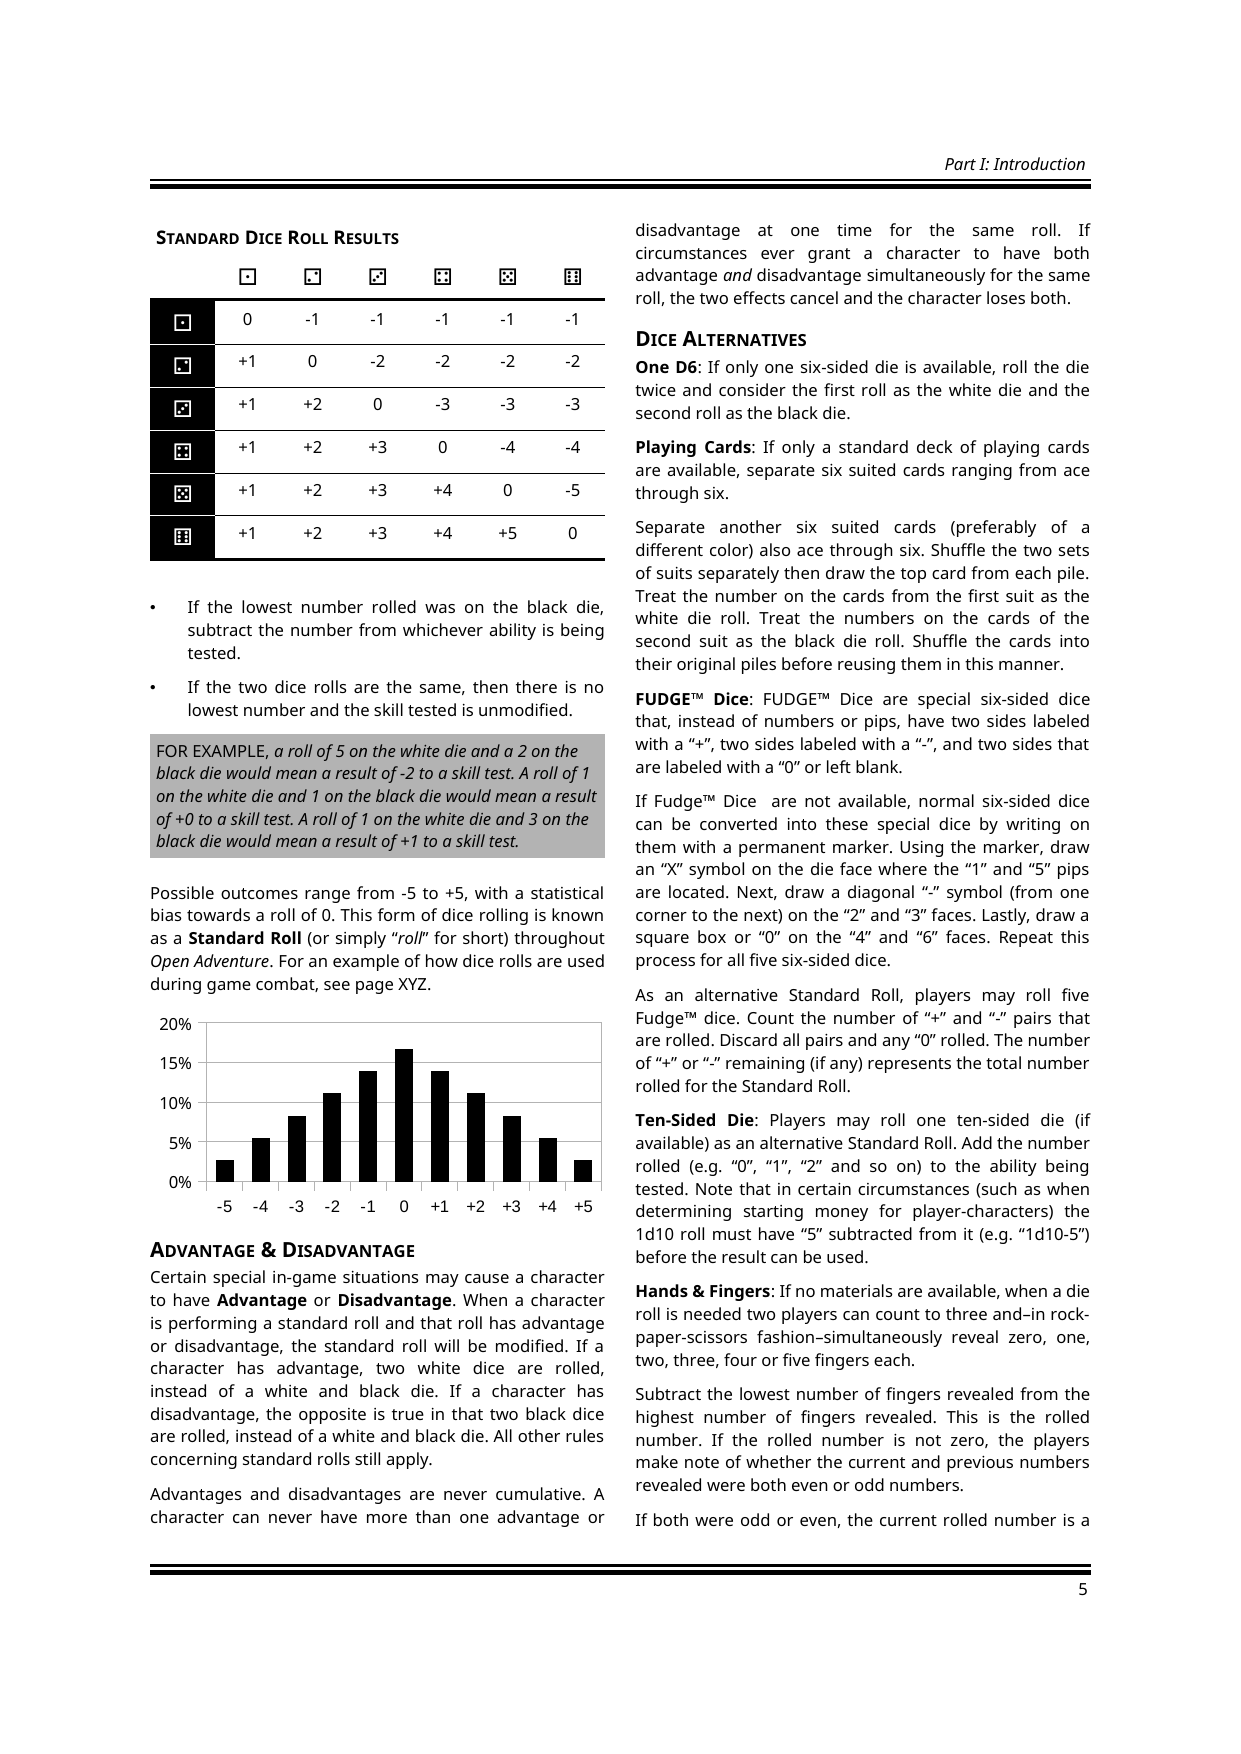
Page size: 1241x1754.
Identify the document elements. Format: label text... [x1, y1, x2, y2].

text Advantage & Disadvantage [150, 1235, 605, 1263]
table_cell 0 [540, 516, 605, 558]
table_cell +3 [345, 431, 410, 473]
table_cell -3 [540, 388, 605, 430]
table_cell +1 [215, 516, 280, 558]
table_cell -2 [475, 345, 540, 387]
table_cell ⚅ [150, 516, 215, 558]
table_cell ⚅ [540, 256, 605, 298]
text As an alternative Standard Roll, players may roll five Fudge™ dice. Count the number of “+” and “-” pairs that are rolled. Discard all pairs and any “0” rolled. The number of “+” or “-” remaining (if any) represents the total number rolled for the Standard Roll. [635, 983, 1091, 1097]
text Ten-Sided Die: Players may roll one ten-sided die (if available) as an alternative Standard Roll. Add the number rolled (e.g. “0”, “1”, “2” and so on) to the ability being tested. Note that in certain circumstances (such as when determining starting money for player-characters) the 1d10 roll must have “5” subtracted from it (e.g. “1d10-5”) before the result can be used. [635, 1109, 1091, 1268]
table_cell -1 [410, 301, 475, 344]
table_header Standard Dice Roll Results [150, 219, 605, 256]
table_cell +4 [410, 516, 475, 558]
table_cell -2 [345, 345, 410, 387]
table_cell ⚀ [215, 256, 280, 298]
table_cell ⚃ [410, 256, 475, 298]
table_cell -1 [280, 301, 345, 344]
table_cell +5 [475, 516, 540, 558]
table_cell -2 [410, 345, 475, 387]
table_cell -4 [475, 431, 540, 473]
table_cell +2 [280, 388, 345, 430]
table_cell -1 [345, 301, 410, 344]
table_cell -4 [540, 431, 605, 473]
table_cell ⚀ [150, 301, 215, 344]
table_cell -1 [475, 301, 540, 344]
table_cell ⚁ [150, 345, 215, 387]
table_cell ⚂ [150, 388, 215, 430]
list If the lowest number rolled was on the black die, subtract the number from whichever ability is being tested. [150, 596, 605, 664]
table_cell 0 [215, 301, 280, 344]
text One D6: If only one six-sided die is available, roll the die twice and consider the first roll as the white die and the second roll as the black die. [635, 356, 1091, 424]
table_cell -2 [540, 345, 605, 387]
table_cell ⚃ [150, 431, 215, 473]
text If both were odd or even, the current rolled number is a [635, 1508, 1091, 1531]
table_cell -3 [475, 388, 540, 430]
table_cell 0 [410, 431, 475, 473]
table_cell +1 [215, 388, 280, 430]
table_cell ⚁ [280, 256, 345, 298]
text disadvantage at one time for the same roll. If circumstances ever grant a character to have both advantage and disadvantage simultaneously for the same roll, the two effects cancel and the character loses both. [635, 219, 1091, 309]
table_cell +1 [215, 345, 280, 387]
text Certain special in-game situations may cause a character to have Advantage or Disadvantage. When a character is performing a standard roll and that roll has advantage or disadvantage, the standard roll will be modified. If a character has advantage, two white dice are rolled, instead of a white and black die. If a character has disadvantage, the opposite is true in that two black dice are rolled, instead of a white and black die. All other rules concerning standard rolls still apply. [150, 1266, 605, 1471]
text Possible outcomes range from -5 to +5, with a statistical bias towards a roll of 0. This form of dice rolling is known as a Standard Roll (or simply “roll” for short) throughout Open Adventure. For an example of how dice rolls are used during game combat, see page XYZ. [150, 858, 605, 995]
list If the two dice rolls are the same, then there is no lowest number and the skill tested is unmodified. [150, 676, 605, 722]
table_cell -5 [540, 474, 605, 515]
text Separate another six suited cards (preferably of a different color) also ace through six. Shuffle the two sets of suits separately then draw the top card from each pile. Treat the number on the cards from the first suit as the white die roll. Treat the numbers on the cards of the second suit as the black die roll. Shuffle the cards into their original piles before reusing them in this manner. [635, 516, 1091, 675]
text Subtract the lowest number of fingers revealed from the highest number of fingers revealed. This is the rolled number. If the rolled number is not zero, the players make note of whether the current and previous numbers revealed were both even or odd numbers. [635, 1383, 1091, 1496]
table_cell 0 [280, 345, 345, 387]
text Hands & Fingers: If no materials are available, when a die roll is needed two players can count to three and–in rock-paper-scissors fashion–simultaneously reveal zero, one, two, three, four or five fingers each. [635, 1280, 1091, 1371]
table_cell -1 [540, 301, 605, 344]
table_cell ⚂ [345, 256, 410, 298]
text If Fudge™ Dice are not available, normal six-sided dice can be converted into these special dice by writing on them with a permanent marker. Using the marker, draw an “X” symbol on the die face where the “1” and “5” pips are located. Next, draw a diagonal “-” symbol (from one corner to the next) on the “2” and “3” faces. Lastly, draw a square box or “0” on the “4” and “6” faces. Repeat this process for all five six-sided dice. [635, 790, 1091, 972]
text Dice Alternatives [635, 324, 1091, 353]
table_cell 0 [345, 388, 410, 430]
table_cell +1 [215, 474, 280, 515]
table_cell +3 [345, 474, 410, 515]
table_cell [150, 256, 215, 298]
table_cell +1 [215, 431, 280, 473]
table_cell +2 [280, 516, 345, 558]
table_cell ⚄ [150, 474, 215, 515]
table_cell ⚄ [475, 256, 540, 298]
table_header FOR EXAMPLE, a roll of 5 on the white die and a 2 on the black die would mean a result of -2 to a skill test. A roll of 1 on the white die and 1 on the black die would mean a result of +0 to a skill test. A roll of 1 on the white die and 3 on the black die would mean a result of +1 to a skill test. [150, 734, 605, 858]
table_cell +3 [345, 516, 410, 558]
text Playing Cards: If only a standard deck of playing cards are available, separate six suited cards ranging from ace through six. [635, 436, 1091, 504]
table_cell +4 [410, 474, 475, 515]
table_cell -3 [410, 388, 475, 430]
table_cell +2 [280, 474, 345, 515]
table_cell 0 [475, 474, 540, 515]
table_cell +2 [280, 431, 345, 473]
text FUDGE™ Dice: FUDGE™ Dice are special six-sided dice that, instead of numbers or pips, have two sides labeled with a “+”, two sides labeled with a “-”, and two sides that are labeled with a “0” or left blank. [635, 687, 1091, 778]
text Advantages and disadvantages are never cumulative. A character can never have more than one advantage or [150, 1482, 605, 1528]
